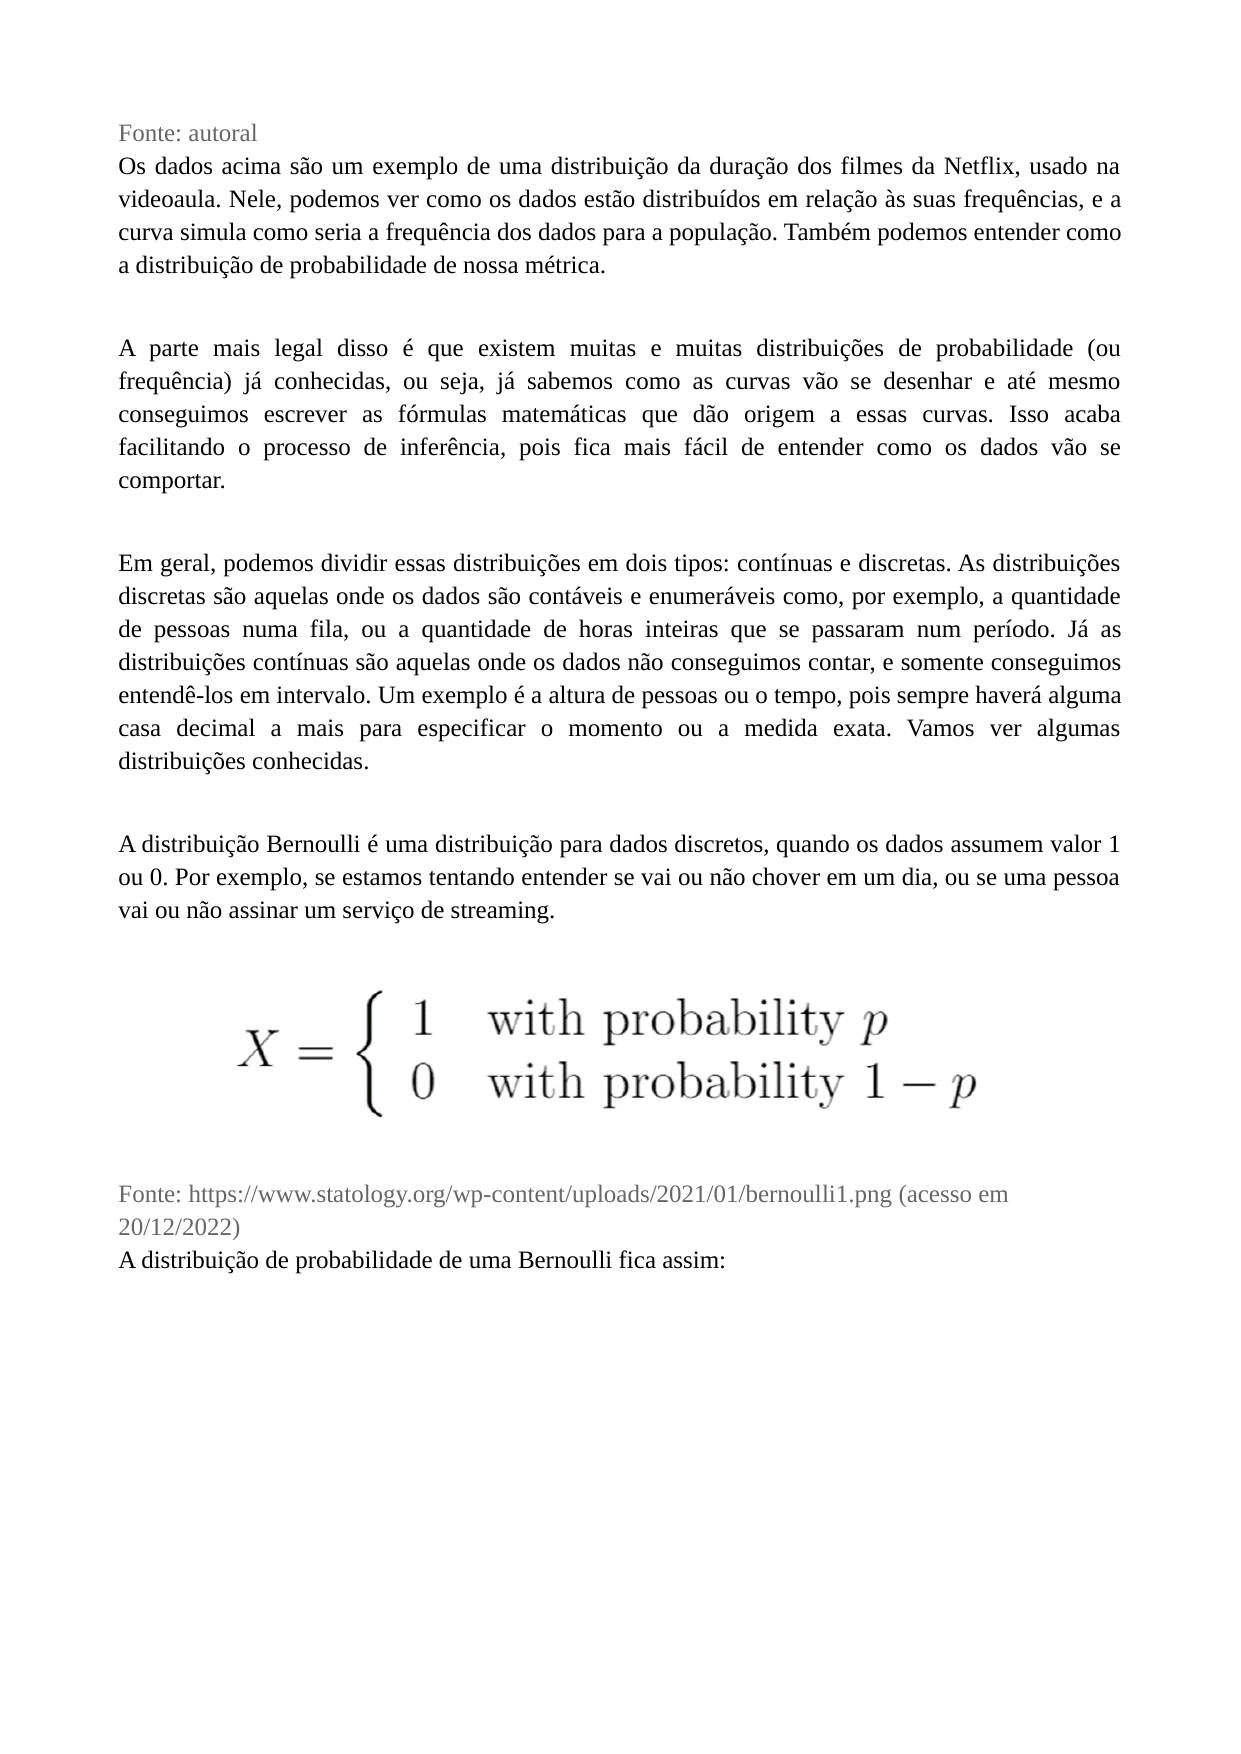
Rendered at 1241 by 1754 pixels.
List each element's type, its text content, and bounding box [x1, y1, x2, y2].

text Os dados acima são um exemplo de uma distribuição da duração dos filmes da Netflix, usado na videoaula. Nele, podemos ver como os dados estão distribuídos em relação às suas frequências, e a curva simula como seria a frequência dos dados para a população. Também podemos entender como a distribuição de probabilidade de nossa métrica. [118, 151, 1122, 279]
text Fonte: autoral [118, 118, 1122, 147]
text A distribuição de probabilidade de uma Bernoulli fica assim: [118, 1245, 1122, 1274]
text A distribuição Bernoulli é uma distribuição para dados discretos, quando os dados assumem valor 1 ou 0. Por exemplo, se estamos tentando entender se vai ou não chover em um dia, ou se uma pessoa vai ou não assinar um serviço de streaming. [118, 829, 1122, 924]
picture [229, 978, 1011, 1128]
text Em geral, podemos dividir essas distribuições em dois tipos: contínuas e discretas. As distribuições discretas são aquelas onde os dados são contáveis e enumeráveis como, por exemplo, a quantidade de pessoas numa fila, ou a quantidade de horas inteiras que se passaram num período. Já as distribuições contínuas são aquelas onde os dados não conseguimos contar, e somente conseguimos entendê-los em intervalo. Um exemplo é a altura de pessoas ou o tempo, pois sempre haverá alguma casa decimal a mais para especificar o momento ou a medida exata. Vamos ver algumas distribuições conhecidas. [118, 548, 1122, 775]
text Fonte: https://www.statology.org/wp-content/uploads/2021/01/bernoulli1.png (acesso em 20/12/2022) [118, 1179, 1122, 1241]
text A parte mais legal disso é que existem muitas e muitas distribuições de probabilidade (ou frequência) já conhecidas, ou seja, já sabemos como as curvas vão se desenhar e até mesmo conseguimos escrever as fórmulas matemáticas que dão origem a essas curvas. Isso acaba facilitando o processo de inferência, pois fica mais fácil de entender como os dados vão se comportar. [118, 333, 1122, 494]
